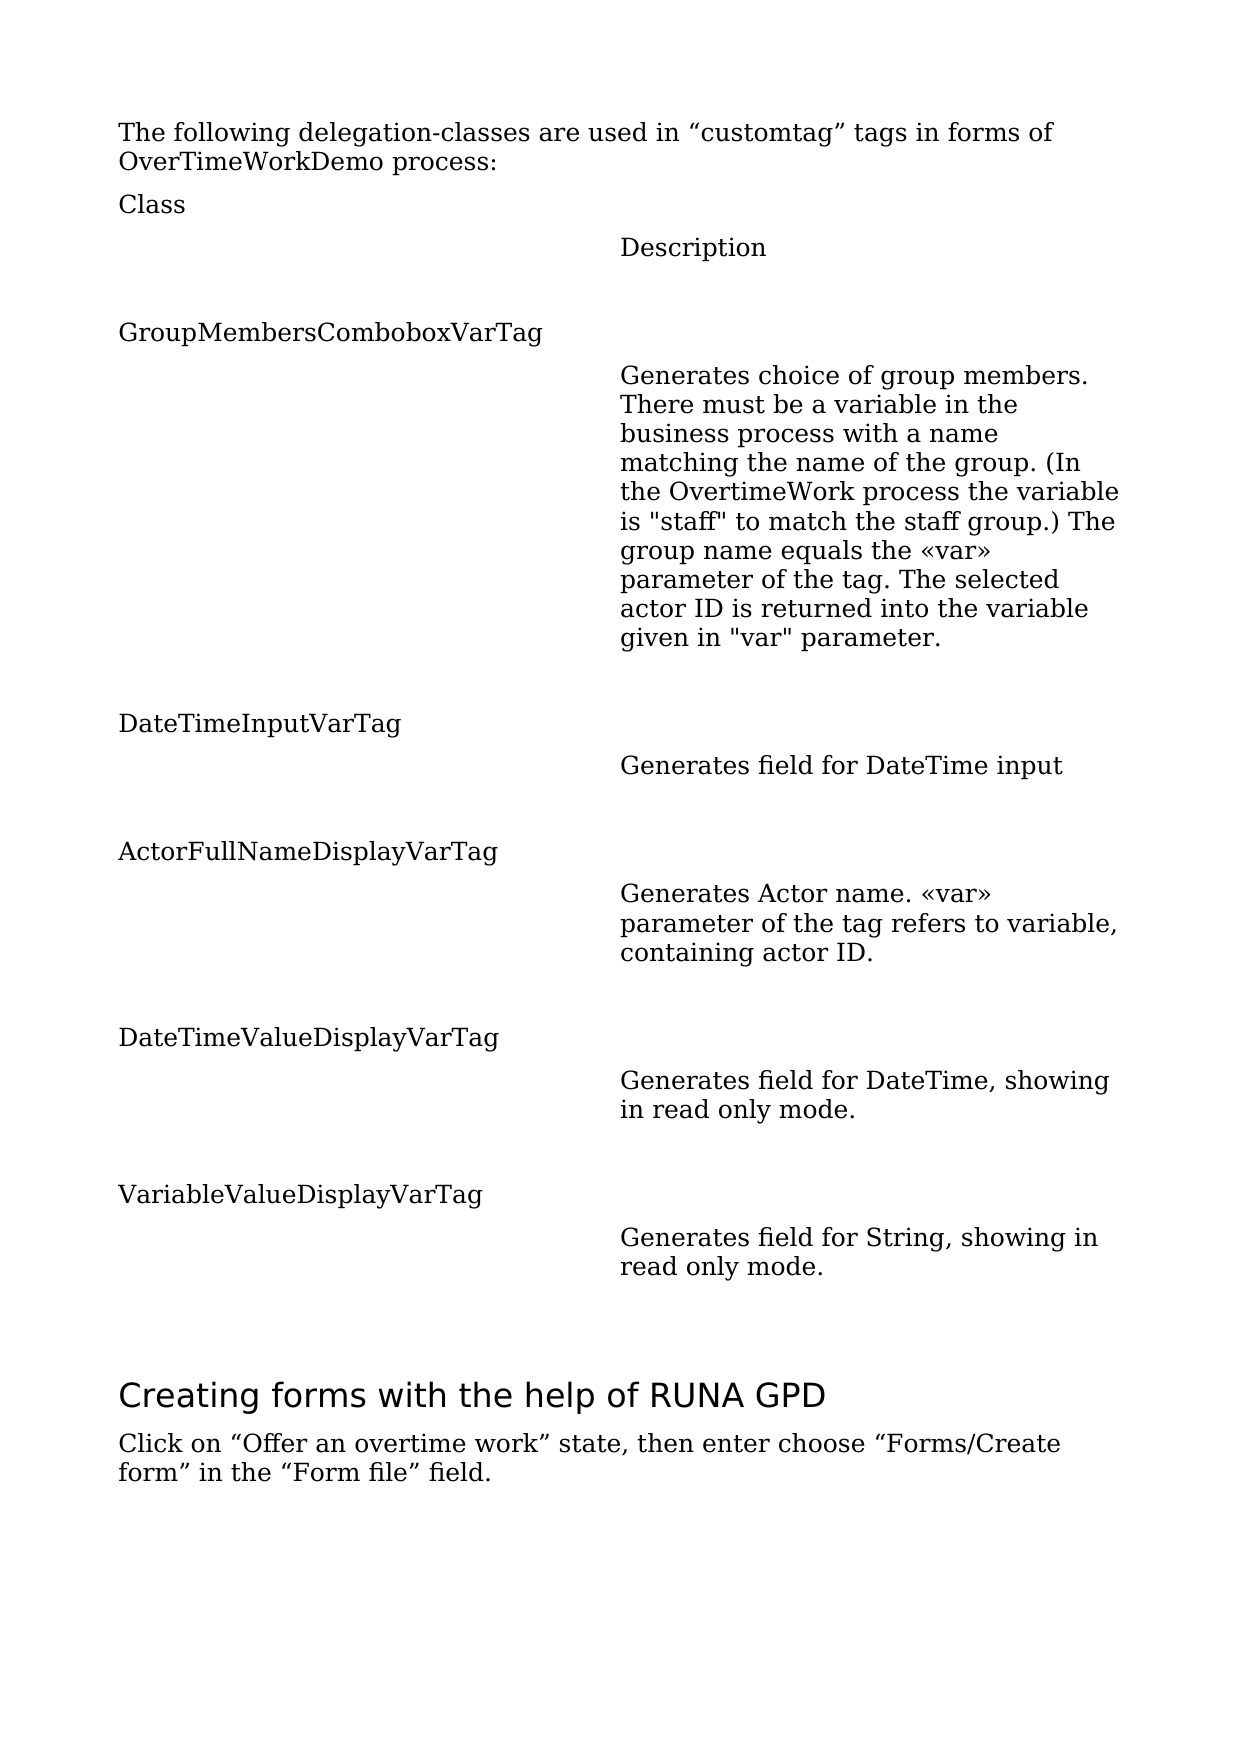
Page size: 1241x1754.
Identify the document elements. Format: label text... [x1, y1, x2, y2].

table_cell VariableValueDisplayVarTag [118, 1175, 620, 1332]
table_cell Generates field for DateTime, showing in read only mode. [620, 1017, 1122, 1174]
text Click on “Offer an overtime work” state, then enter choose “Forms/Create form” in the “Form file” field. [118, 1429, 1122, 1488]
table_cell DateTimeValueDisplayVarTag [118, 1017, 620, 1174]
table_header Class [118, 184, 620, 312]
table_cell DateTimeInputVarTag [118, 703, 620, 831]
table_header Description [620, 184, 1122, 312]
table_cell Generates field for DateTime input [620, 703, 1122, 831]
table_cell ActorFullNameDisplayVarTag [118, 831, 620, 1017]
table_cell GroupMembersComboboxVarTag [118, 312, 620, 703]
table_cell Generates choice of group members. There must be a variable in the business process with a name matching the name of the group. (In the OvertimeWork process the variable is "staff" to match the staff group.) The group name equals the «var» parameter of the tag. The selected actor ID is returned into the variable given in "var" parameter. [620, 312, 1122, 703]
table_cell Generates field for String, showing in read only mode. [620, 1175, 1122, 1332]
subtitle Creating forms with the help of RUNA GPD [118, 1377, 1122, 1416]
text The following delegation-classes are used in “customtag” tags in forms of OverTimeWorkDemo process: [118, 118, 1122, 176]
table_cell Generates Actor name. «var» parameter of the tag refers to variable, containing actor ID. [620, 831, 1122, 1017]
